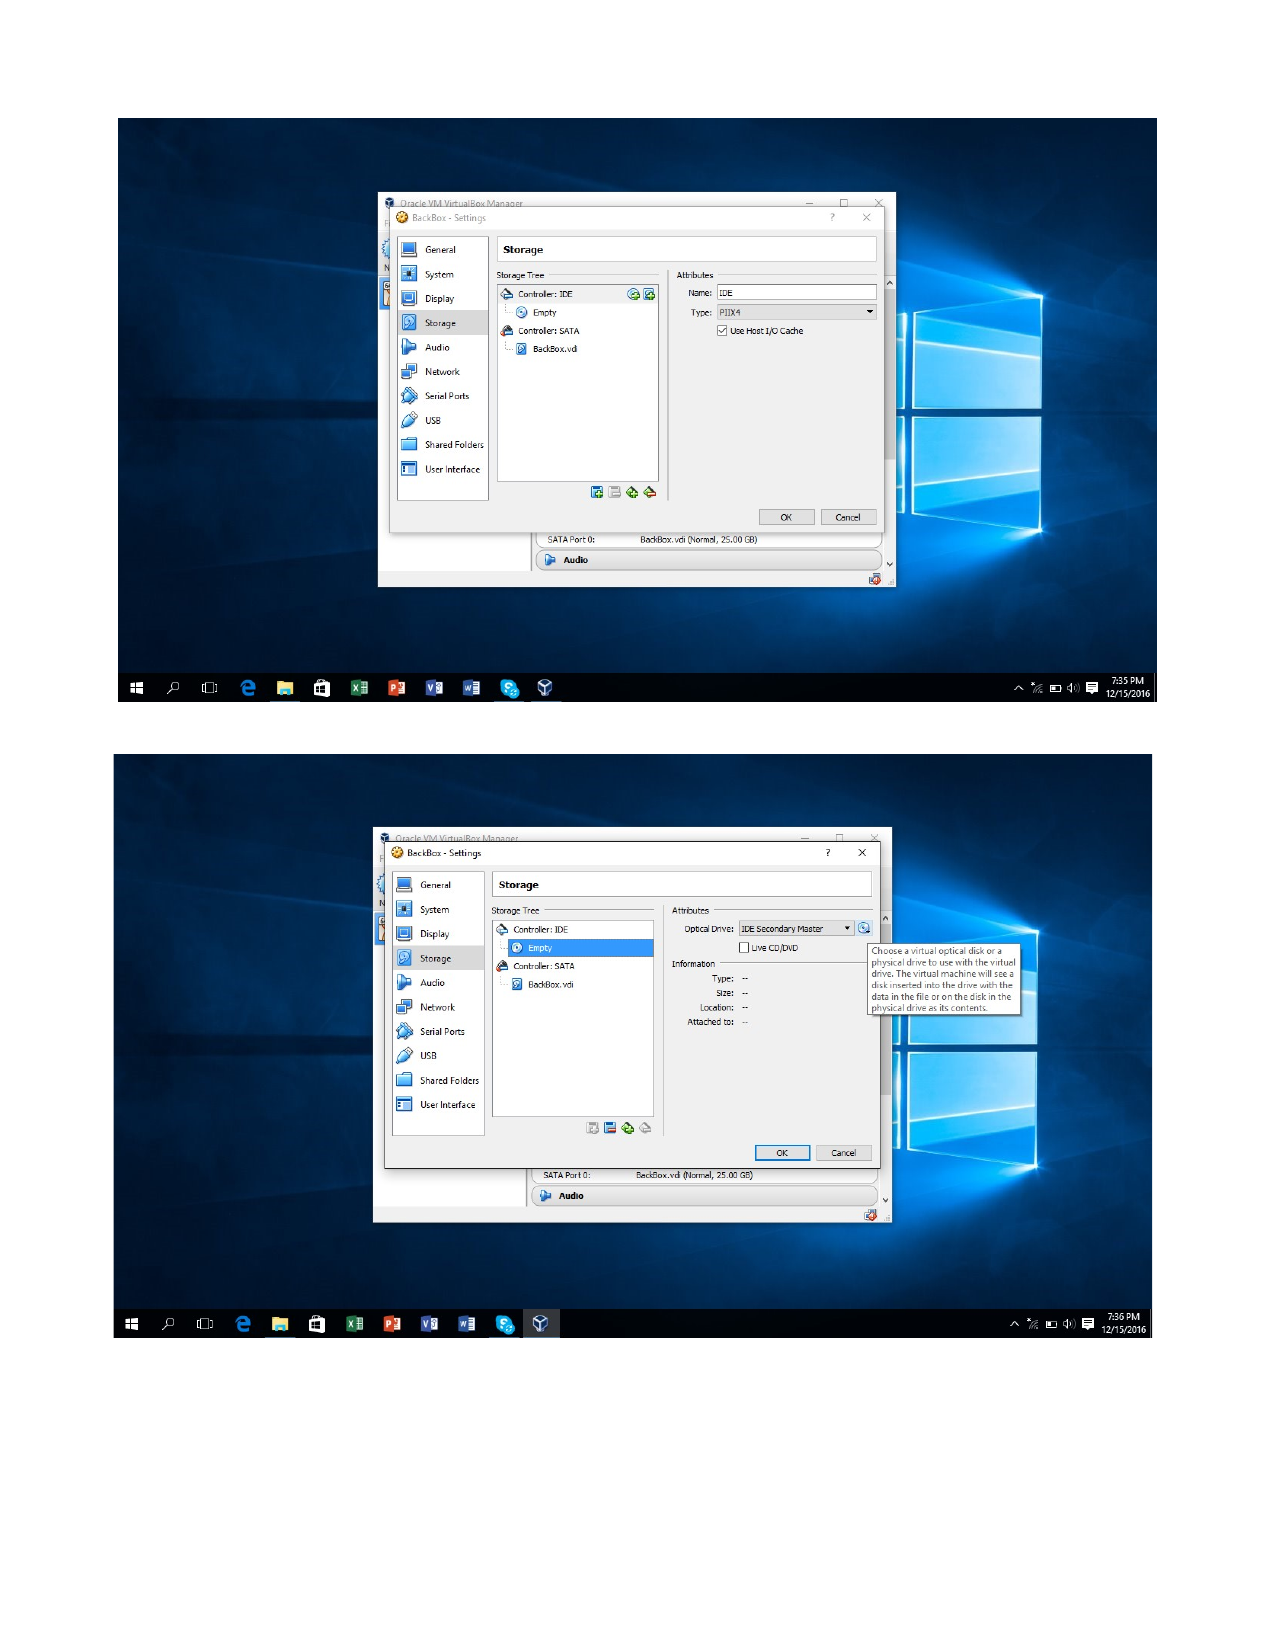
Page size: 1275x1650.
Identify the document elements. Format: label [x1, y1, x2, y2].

picture [113, 754, 1153, 1338]
picture [118, 118, 1157, 702]
